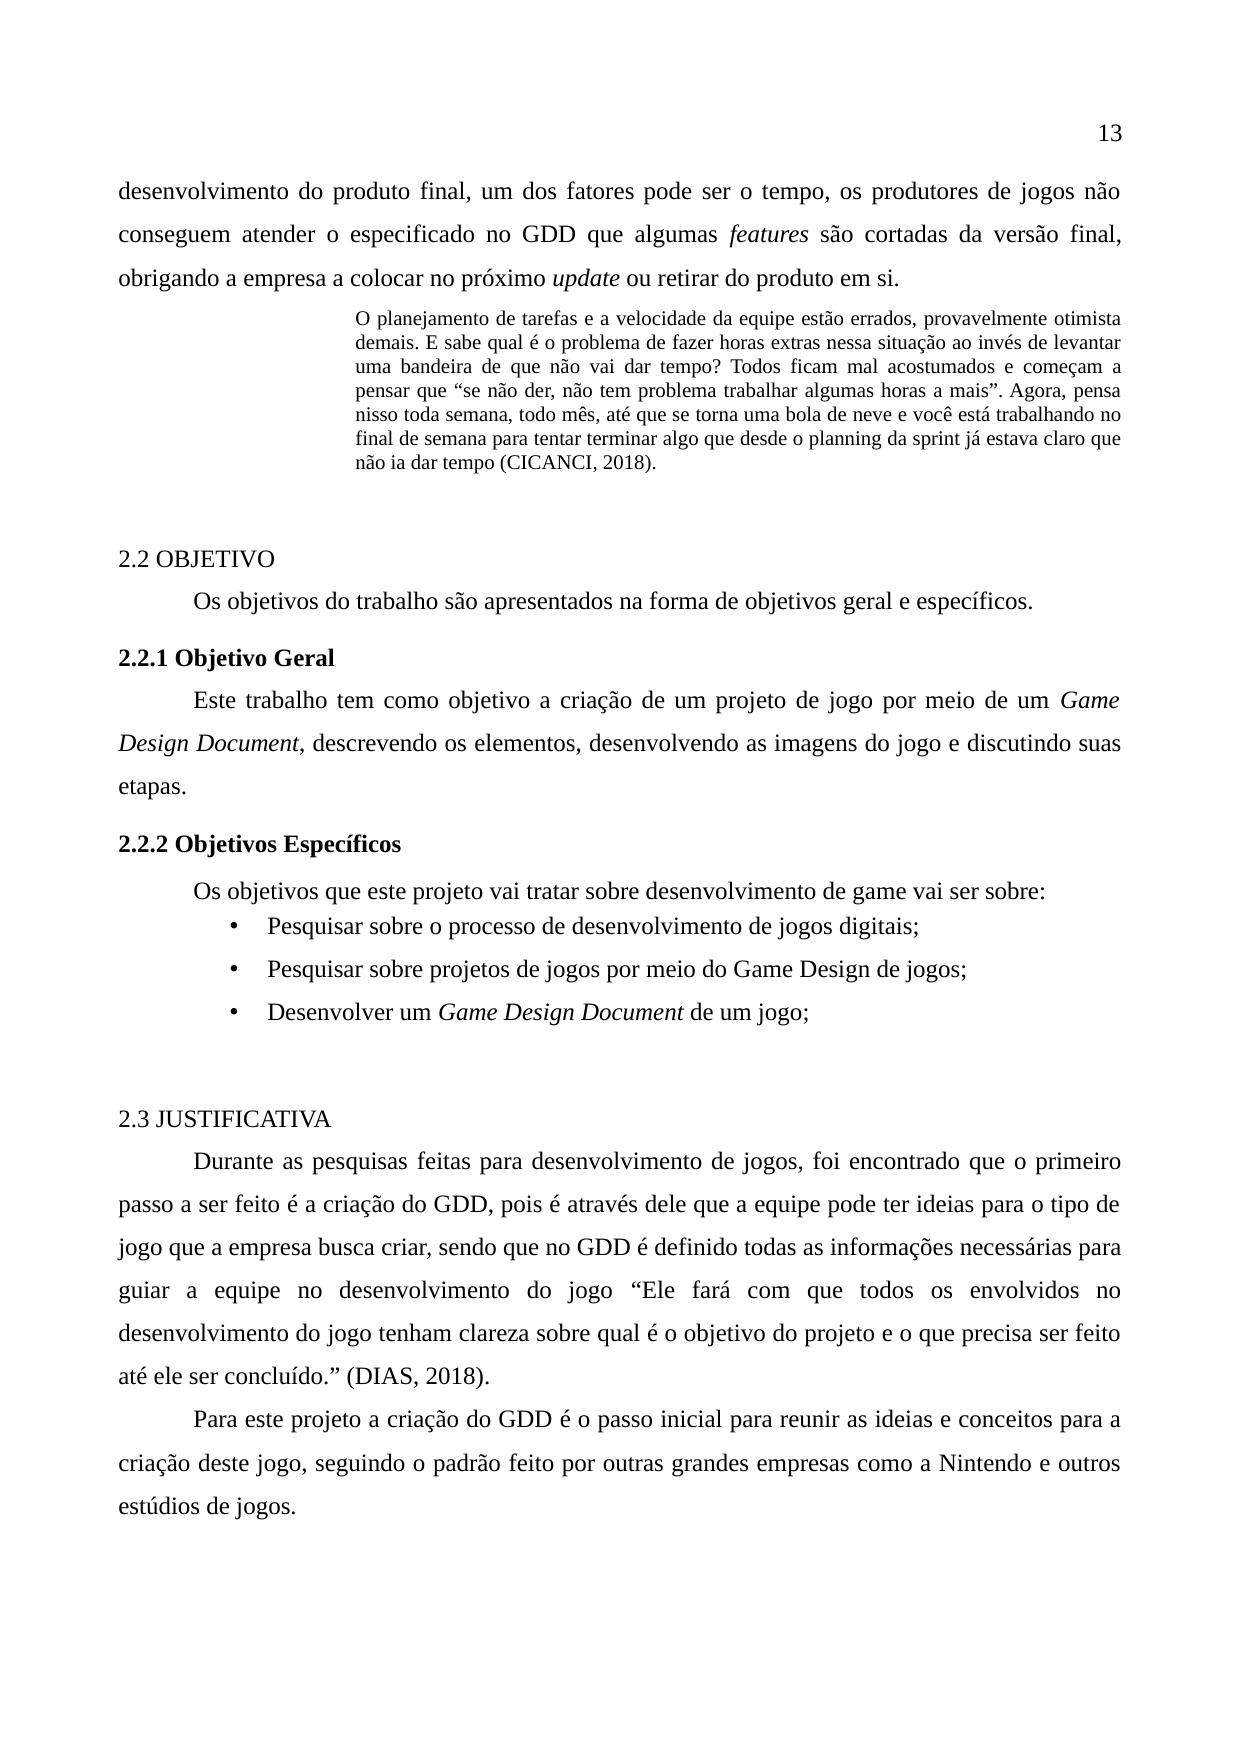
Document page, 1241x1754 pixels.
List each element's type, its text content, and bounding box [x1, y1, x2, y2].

list Desenvolver um Game Design Document de um jogo; [229, 997, 1122, 1026]
text O planejamento de tarefas e a velocidade da equipe estão errados, provavelmente otimista demais. E sabe qual é o problema de fazer horas extras nessa situação ao invés de levantar uma bandeira de que não vai dar tempo? Todos ficam mal acostumados e começam a pensar que “se não der, não tem problema trabalhar algumas horas a mais”. Agora, pensa nisso toda semana, todo mês, até que se torna uma bola de neve e você está trabalhando no final de semana para tentar terminar algo que desde o planning da sprint já estava claro que não ia dar tempo (CICANCI, 2018). [355, 306, 1122, 474]
subtitle 2.2 OBJETIVO [118, 544, 1122, 573]
list Pesquisar sobre projetos de jogos por meio do Game Design de jogos; [229, 954, 1122, 983]
subtitle Os objetivos que este projeto vai tratar sobre desenvolvimento de game vai ser sobre: [118, 876, 1122, 905]
text Durante as pesquisas feitas para desenvolvimento de jogos, foi encontrado que o primeiro passo a ser feito é a criação do GDD, pois é através dele que a equipe pode ter ideias para o tipo de jogo que a empresa busca criar, sendo que no GDD é definido todas as informações necessárias para guiar a equipe no desenvolvimento do jogo “Ele fará com que todos os envolvidos no desenvolvimento do jogo tenham clareza sobre qual é o objetivo do projeto e o que precisa ser feito até ele ser concluído.” (DIAS, 2018). [118, 1146, 1122, 1390]
subtitle 2.3 JUSTIFICATIVA [118, 1104, 1122, 1133]
text Este trabalho tem como objetivo a criação de um projeto de jogo por meio de um Game Design Document, descrevendo os elementos, desenvolvendo as imagens do jogo e discutindo suas etapas. [118, 685, 1122, 800]
subtitle 2.2.1 Objetivo Geral [118, 643, 1122, 672]
text desenvolvimento do produto final, um dos fatores pode ser o tempo, os produtores de jogos não conseguem atender o especificado no GDD que algumas features são cortadas da versão final, obrigando a empresa a colocar no próximo update ou retirar do produto em si. [118, 176, 1122, 291]
text Os objetivos do trabalho são apresentados na forma de objetivos geral e específicos. [118, 586, 1122, 614]
subtitle 2.2.2 Objetivos Específicos [118, 829, 1122, 857]
list Pesquisar sobre o processo de desenvolvimento de jogos digitais; [229, 911, 1122, 940]
text Para este projeto a criação do GDD é o passo inicial para reunir as ideias e conceitos para a criação deste jogo, seguindo o padrão feito por outras grandes empresas como a Nintendo e outros estúdios de jogos. [118, 1404, 1122, 1519]
